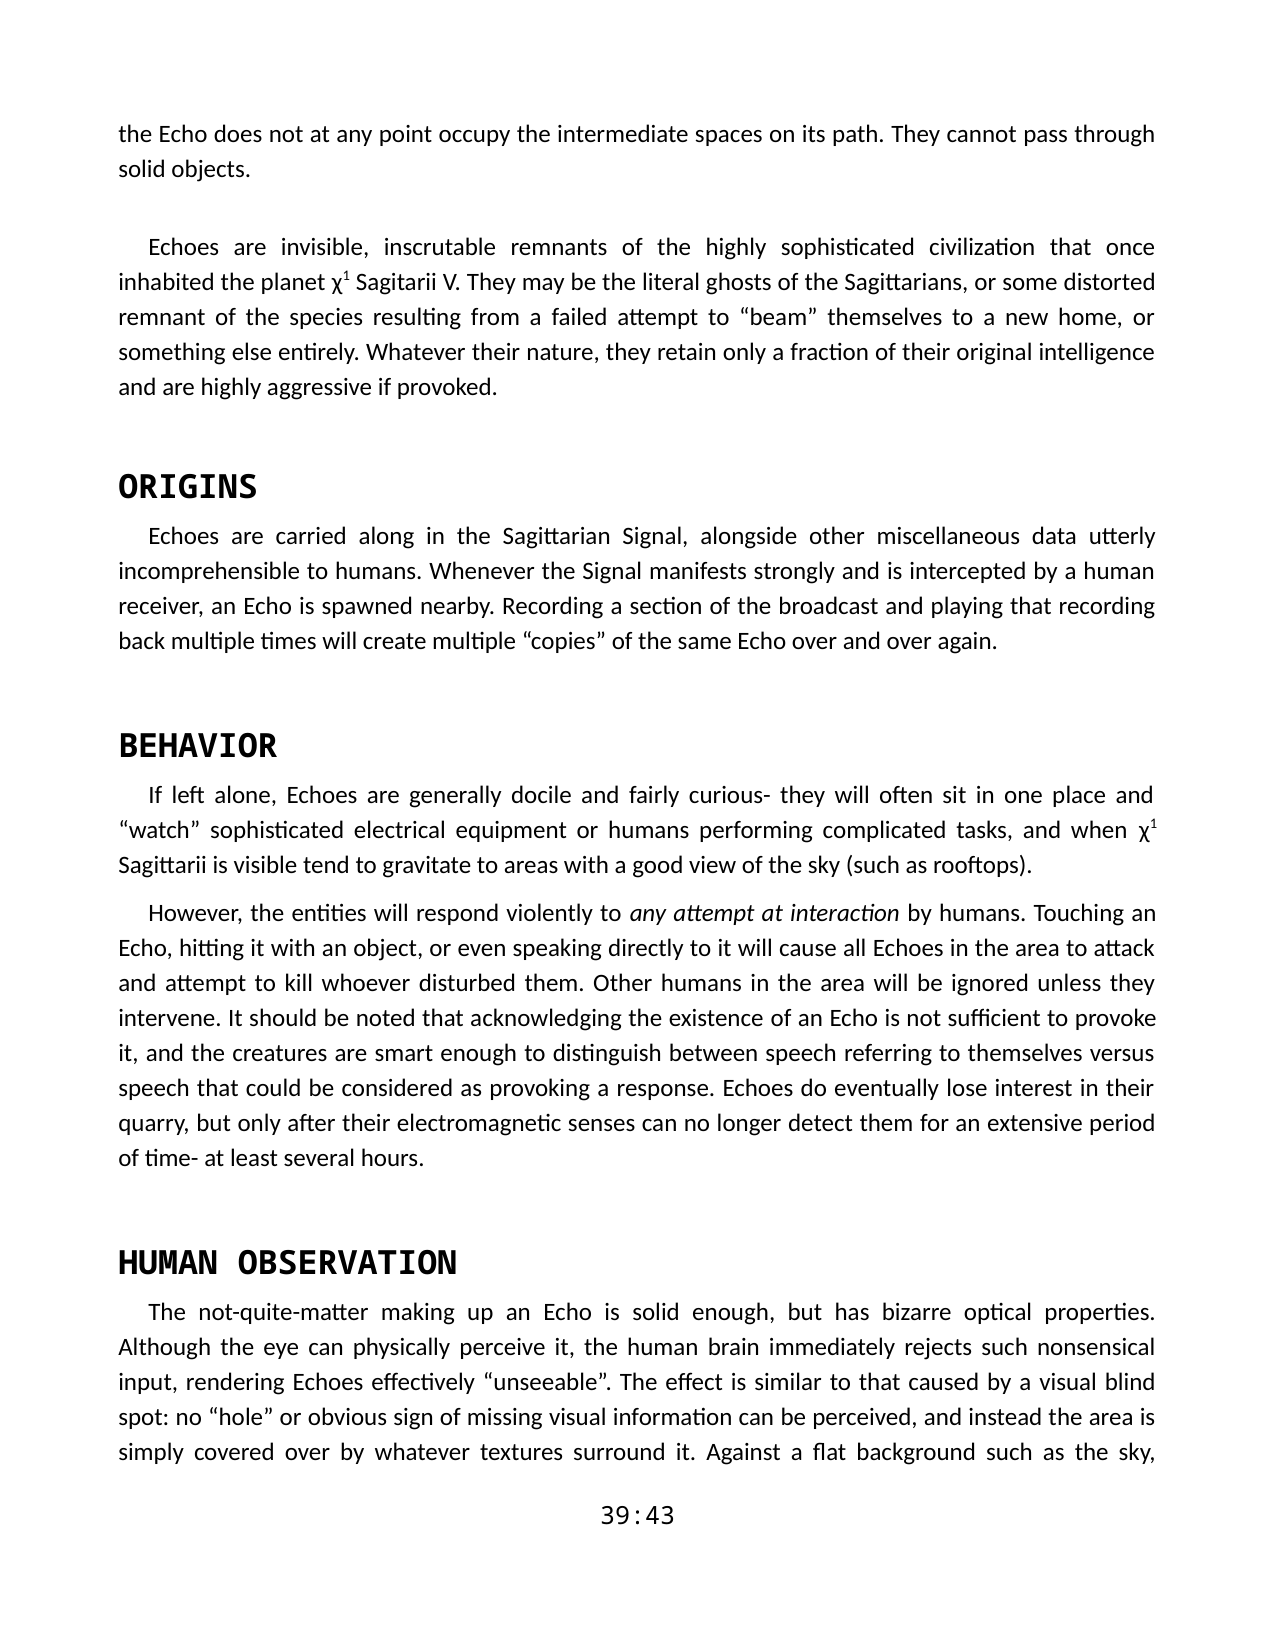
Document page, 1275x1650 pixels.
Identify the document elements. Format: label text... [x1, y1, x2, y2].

text However, the entities will respond violently to any attempt at interaction by humans. Touching an Echo, hitting it with an object, or even speaking directly to it will cause all Echoes in the area to attack and attempt to kill whoever disturbed them. Other humans in the area will be ignored unless they intervene. It should be noted that acknowledging the existence of an Echo is not sufficient to provoke it, and the creatures are smart enough to distinguish between speech referring to themselves versus speech that could be considered as provoking a response. Echoes do eventually lose interest in their quarry, but only after their electromagnetic senses can no longer detect them for an extensive period of time- at least several hours. [118, 897, 1157, 1172]
text Echoes are invisible, inscrutable remnants of the highly sophisticated civilization that once inhabited the planet χ1 Sagitarii V. They may be the literal ghosts of the Sagittarians, or some distorted remnant of the species resulting from a failed attempt to “beam” themselves to a new home, or something else entirely. Whatever their nature, they retain only a fraction of their original intelligence and are highly aggressive if provoked. [118, 231, 1157, 401]
text Echoes are carried along in the Sagittarian Signal, alongside other miscellaneous data utterly incomprehensible to humans. Whenever the Signal manifests strongly and is intercepted by a human receiver, an Echo is spawned nearby. Recording a section of the broadcast and playing that recording back multiple times will create multiple “copies” of the same Echo over and over again. [118, 520, 1157, 656]
text the Echo does not at any point occupy the intermediate spaces on its path. They cannot pass through solid objects. [118, 118, 1157, 184]
text The not-quite-matter making up an Echo is solid enough, but has bizarre optical properties. Although the eye can physically perceive it, the human brain immediately rejects such nonsensical input, rendering Echoes effectively “unseeable”. The effect is similar to that caused by a visual blind spot: no “hole” or obvious sign of missing visual information can be perceived, and instead the area is simply covered over by whatever textures surround it. Against a flat background such as the sky, [118, 1296, 1157, 1466]
subtitle HUMAN OBSERVATION [118, 1239, 1157, 1284]
subtitle ORIGINS [118, 463, 1157, 508]
subtitle BEHAVIOR [118, 722, 1157, 768]
text If left alone, Echoes are generally docile and fairly curious- they will often sit in one place and “watch” sophisticated electrical equipment or humans performing complicated tasks, and when χ1 Sagittarii is visible tend to gravitate to areas with a good view of the sky (such as rooftops). [118, 780, 1157, 880]
